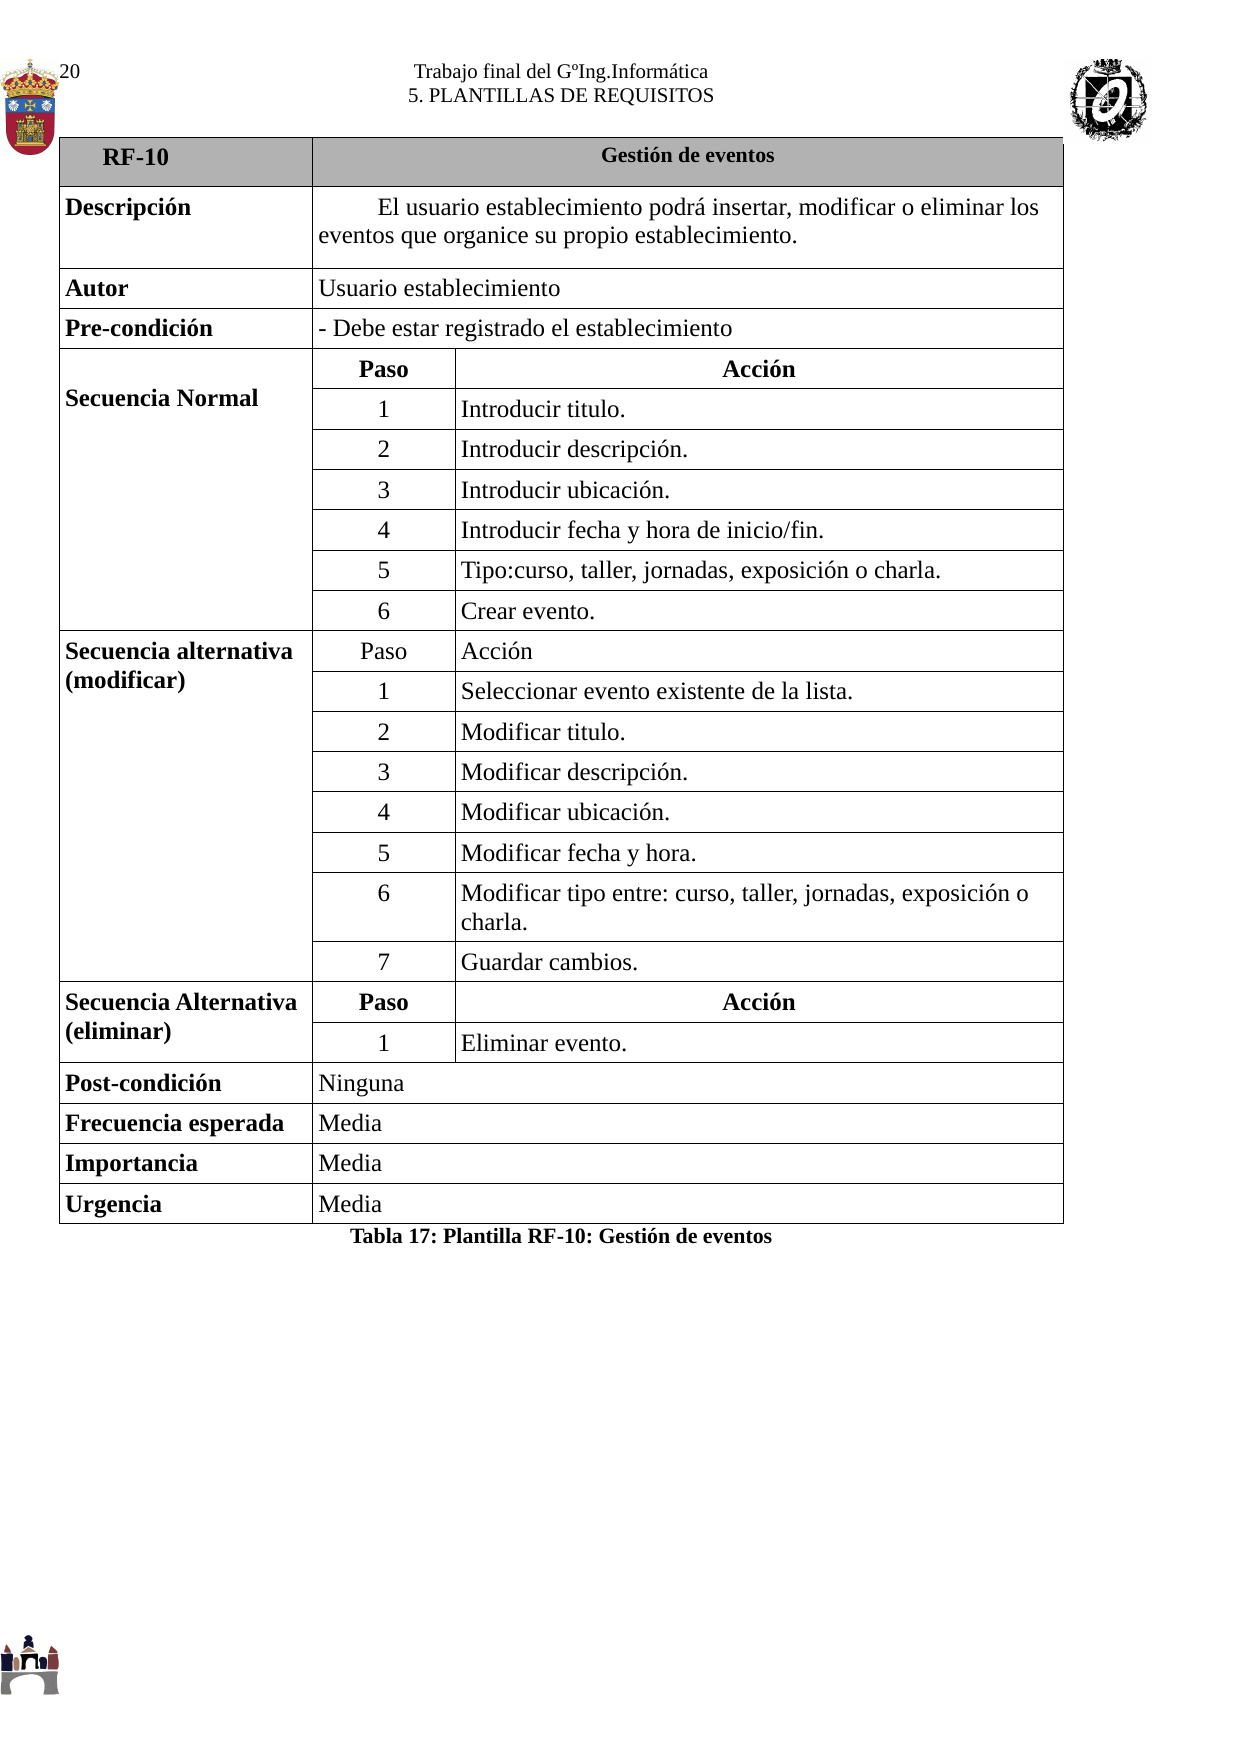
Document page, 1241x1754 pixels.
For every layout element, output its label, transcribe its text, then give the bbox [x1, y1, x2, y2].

table_cell 4 [313, 792, 455, 832]
table_cell 5 [313, 833, 455, 872]
table_cell Descripción [60, 187, 312, 267]
table_cell Usuario establecimiento [313, 269, 1063, 308]
table_cell Secuencia Alternativa (eliminar) [60, 982, 312, 1062]
table_cell Introducir descripción. [456, 430, 1063, 469]
table_cell - Debe estar registrado el establecimiento [313, 309, 1063, 348]
table_cell 3 [313, 752, 455, 791]
table_cell Media [313, 1104, 1063, 1143]
table_cell Crear evento. [456, 591, 1063, 630]
table_cell 1 [313, 1023, 455, 1062]
table_header Gestión de eventos [313, 138, 1063, 186]
table_cell Modificar descripción. [456, 752, 1063, 791]
table_cell Eliminar evento. [456, 1023, 1063, 1062]
table_cell Acción [456, 631, 1063, 671]
table_cell Autor [60, 269, 312, 308]
table_cell Acción [456, 349, 1063, 388]
picture [0, 59, 59, 155]
table_cell 2 [313, 430, 455, 469]
table_cell El usuario establecimiento podrá insertar, modificar o eliminar los eventos que organice su propio establecimiento. [313, 187, 1063, 267]
table_cell 5 [313, 551, 455, 590]
table_cell Introducir titulo. [456, 389, 1063, 429]
table_cell 1 [313, 389, 455, 429]
table_cell Guardar cambios. [456, 942, 1063, 981]
table_cell Modificar titulo. [456, 712, 1063, 751]
table_cell Frecuencia esperada [60, 1104, 312, 1143]
table_cell Modificar fecha y hora. [456, 833, 1063, 872]
table_cell 1 [313, 672, 455, 711]
table_cell 7 [313, 942, 455, 981]
table_cell 4 [313, 510, 455, 549]
table_cell Modificar ubicación. [456, 792, 1063, 832]
table_cell Paso [313, 982, 455, 1022]
table_cell 3 [313, 470, 455, 509]
table_cell Secuencia alternativa (modificar) [60, 631, 312, 981]
table_cell 6 [313, 591, 455, 630]
picture [0, 1634, 59, 1695]
table_cell Media [313, 1184, 1063, 1223]
table_cell Secuencia Normal [60, 349, 312, 630]
table_cell Media [313, 1144, 1063, 1183]
table_cell Ninguna [313, 1063, 1063, 1102]
table_cell Importancia [60, 1144, 312, 1183]
table_cell Acción [456, 982, 1063, 1022]
table_cell Post-condición [60, 1063, 312, 1102]
table_cell 2 [313, 712, 455, 751]
table_cell Tipo:curso, taller, jornadas, exposición o charla. [456, 551, 1063, 590]
table_cell Paso [313, 349, 455, 388]
table_cell 6 [313, 873, 455, 941]
table_cell Paso [313, 631, 455, 671]
text Tabla 17: Plantilla RF-10: Gestión de eventos [59, 1224, 1063, 1249]
picture [1063, 59, 1152, 144]
table_header [60, 138, 312, 186]
table_cell Introducir fecha y hora de inicio/fin. [456, 510, 1063, 549]
table_cell Modificar tipo entre: curso, taller, jornadas, exposición o charla. [456, 873, 1063, 941]
table_cell Urgencia [60, 1184, 312, 1223]
table_cell Seleccionar evento existente de la lista. [456, 672, 1063, 711]
table_cell Introducir ubicación. [456, 470, 1063, 509]
table_cell Pre-condición [60, 309, 312, 348]
